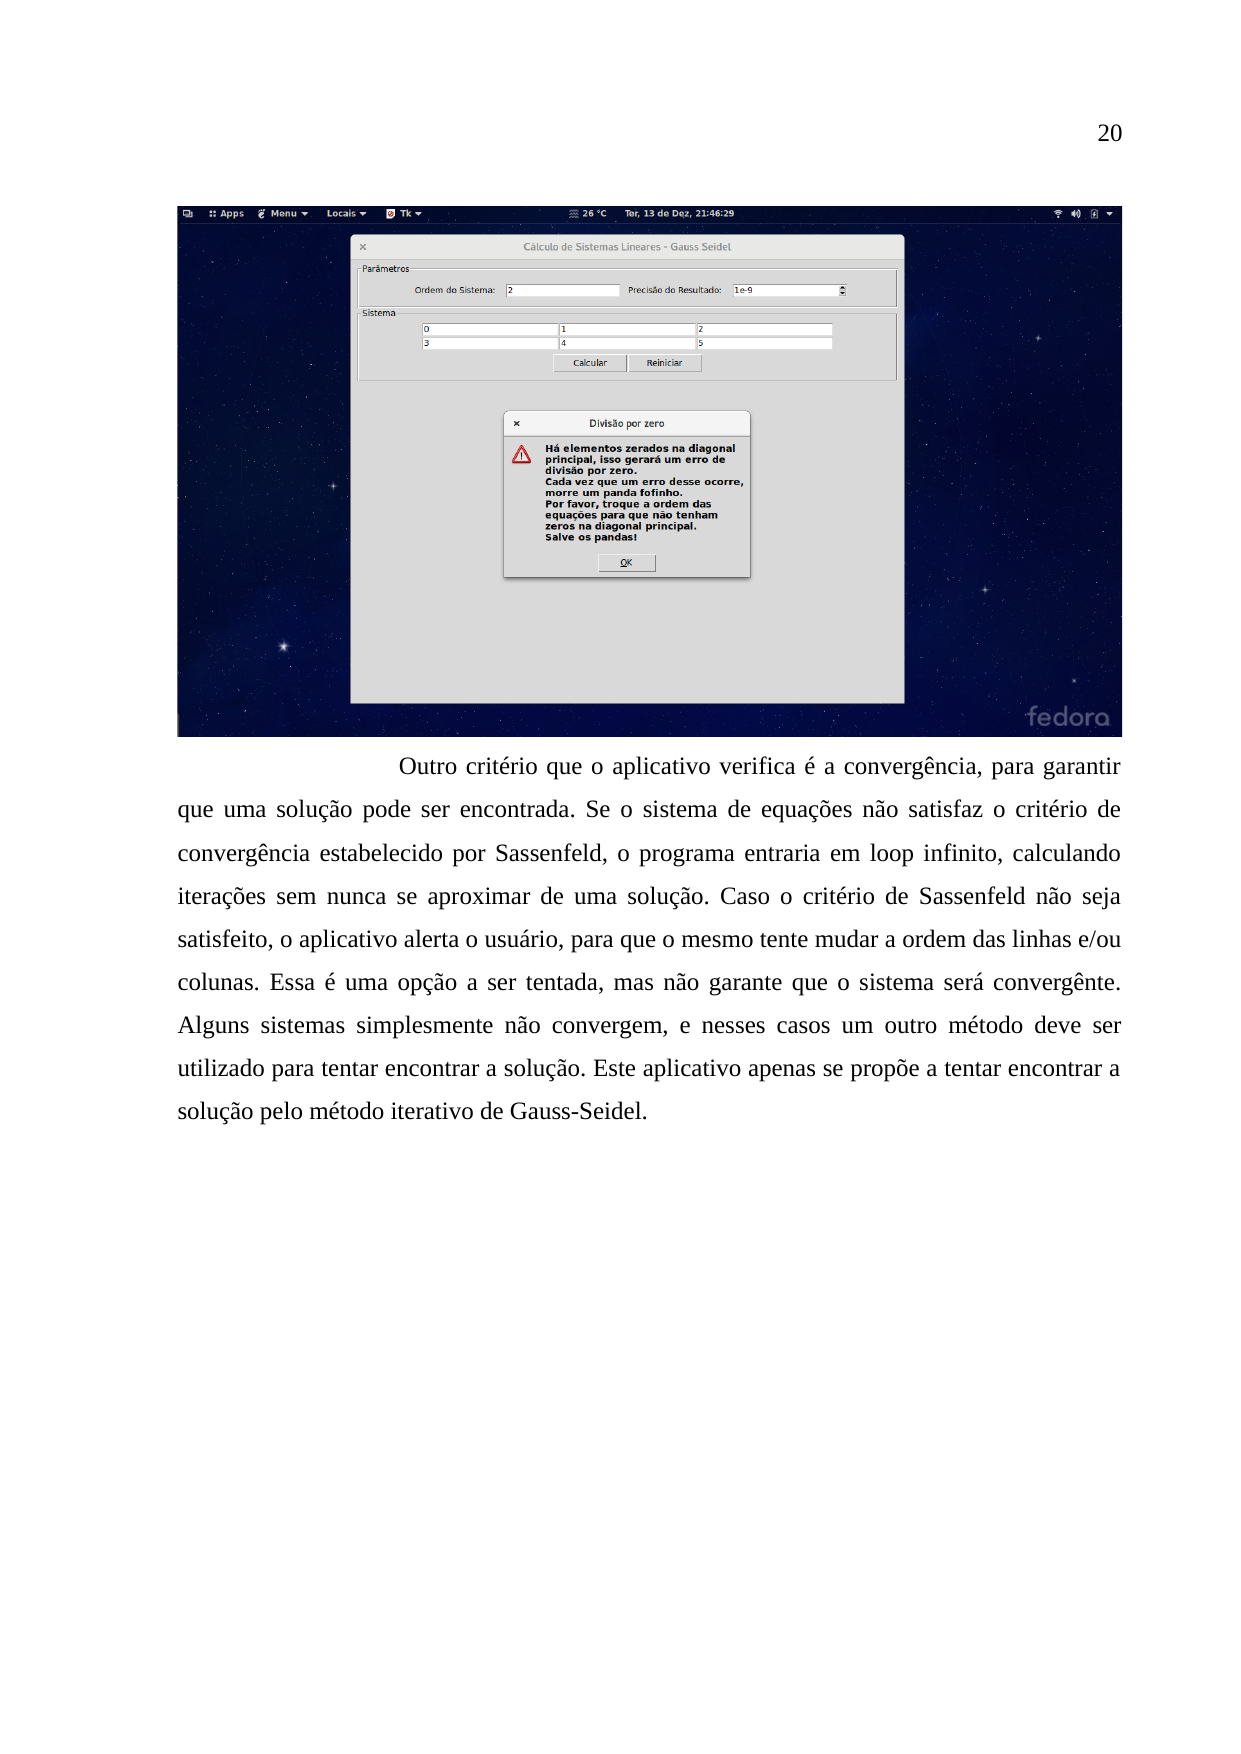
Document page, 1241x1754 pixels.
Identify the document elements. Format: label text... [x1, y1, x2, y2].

picture [177, 206, 1123, 737]
text Outro critério que o aplicativo verifica é a convergência, para garantir que uma solução pode ser encontrada. Se o sistema de equações não satisfaz o critério de convergência estabelecido por Sassenfeld, o programa entraria em loop infinito, calculando iterações sem nunca se aproximar de uma solução. Caso o critério de Sassenfeld não seja satisfeito, o aplicativo alerta o usuário, para que o mesmo tente mudar a ordem das linhas e/ou colunas. Essa é uma opção a ser tentada, mas não garante que o sistema será convergênte. Alguns sistemas simplesmente não convergem, e nesses casos um outro método deve ser utilizado para tentar encontrar a solução. Este aplicativo apenas se propõe a tentar encontrar a solução pelo método iterativo de Gauss-Seidel. [177, 737, 1122, 1125]
